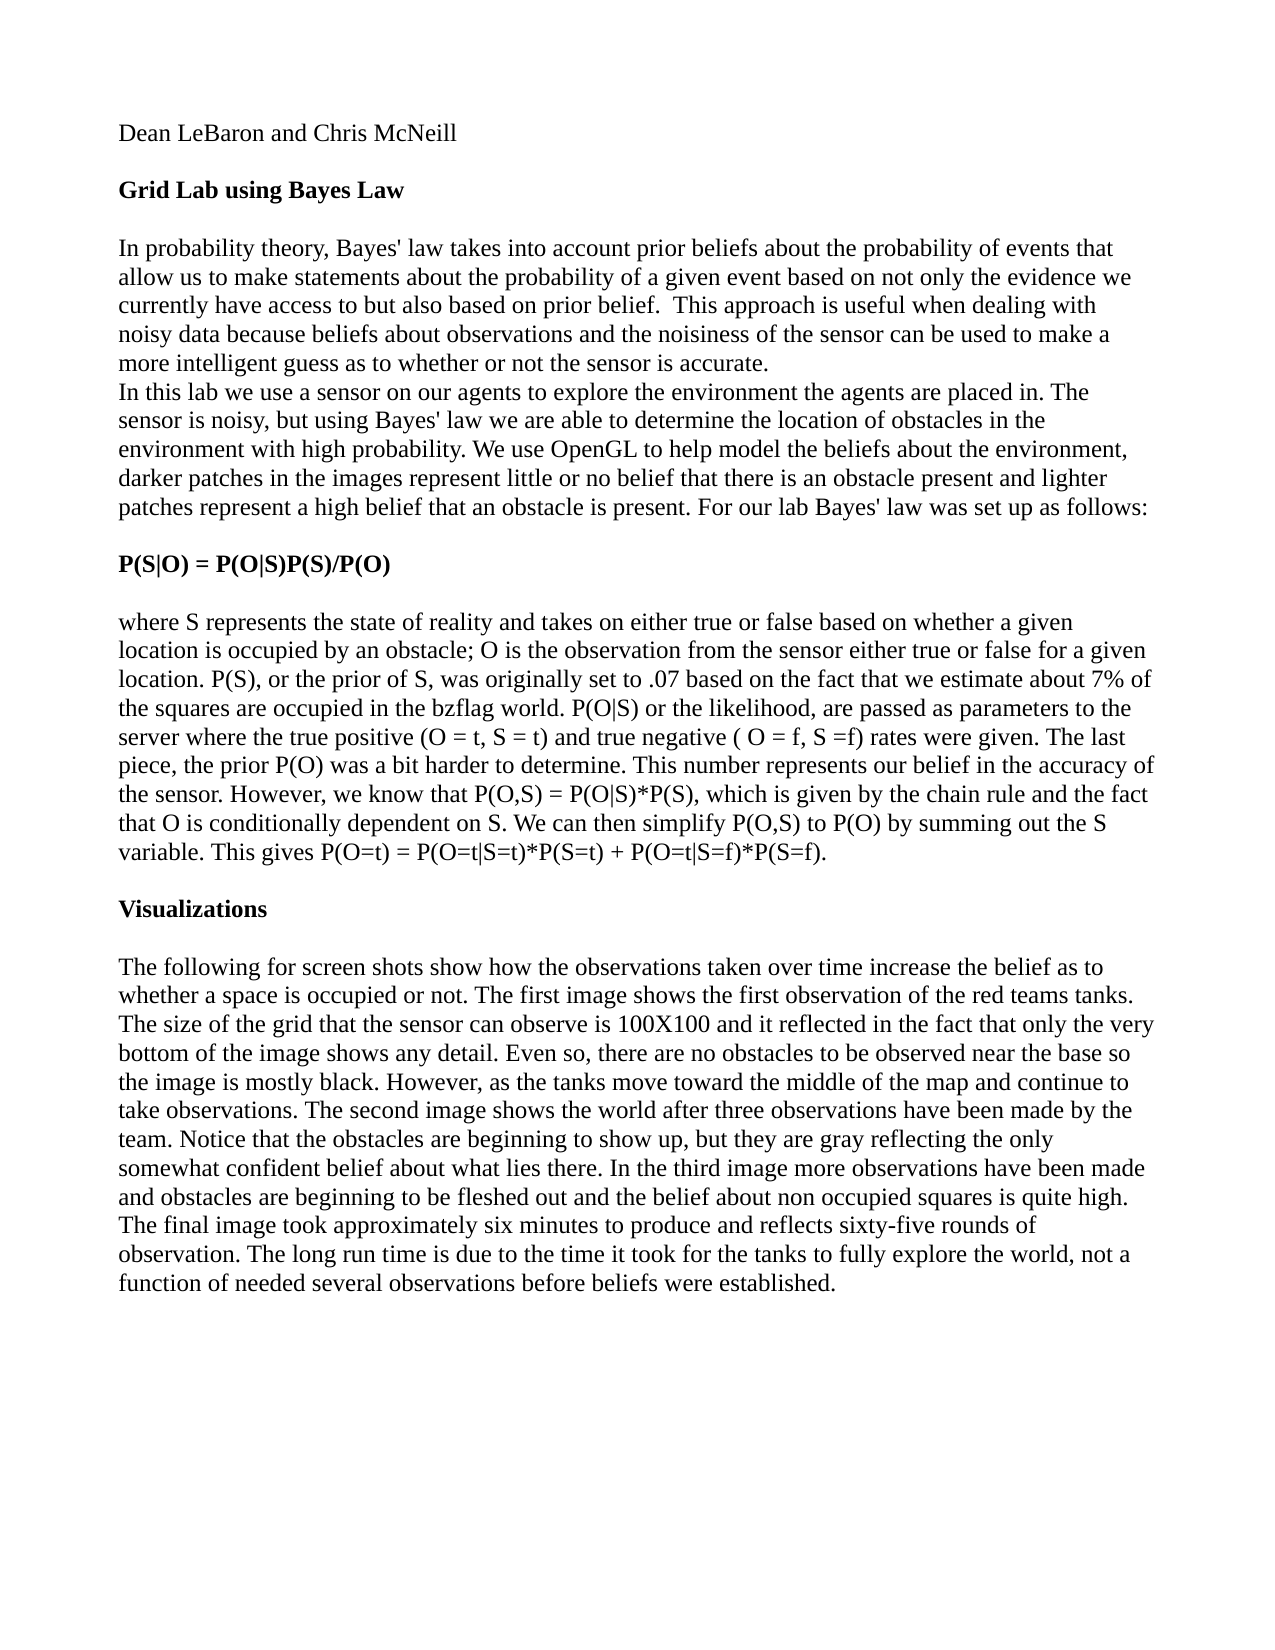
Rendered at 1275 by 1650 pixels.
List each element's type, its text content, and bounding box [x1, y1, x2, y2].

text Visualizations [118, 894, 1157, 923]
text where S represents the state of reality and takes on either true or false based on whether a given location is occupied by an obstacle; O is the observation from the sensor either true or false for a given location. P(S), or the prior of S, was originally set to .07 based on the fact that we estimate about 7% of the squares are occupied in the bzflag world. P(O|S) or the likelihood, are passed as parameters to the server where the true positive (O = t, S = t) and true negative ( O = f, S =f) rates were given. The last piece, the prior P(O) was a bit harder to determine. This number represents our belief in the accuracy of the sensor. However, we know that P(O,S) = P(O|S)*P(S), which is given by the chain rule and the fact that O is conditionally dependent on S. We can then simplify P(O,S) to P(O) by summing out the S variable. This gives P(O=t) = P(O=t|S=t)*P(S=t) + P(O=t|S=f)*P(S=f). [118, 607, 1157, 866]
text Dean LeBaron and Chris McNeill [118, 118, 1157, 147]
text P(S|O) = P(O|S)P(S)/P(O) [118, 549, 1157, 578]
text In this lab we use a sensor on our agents to explore the environment the agents are placed in. The sensor is noisy, but using Bayes' law we are able to determine the location of obstacles in the environment with high probability. We use OpenGL to help model the beliefs about the environment, darker patches in the images represent little or no belief that there is an obstacle present and lighter patches represent a high belief that an obstacle is present. For our lab Bayes' law was set up as follows: [118, 377, 1157, 521]
text Grid Lab using Bayes Law [118, 176, 1157, 204]
text The following for screen shots show how the observations taken over time increase the belief as to whether a space is occupied or not. The first image shows the first observation of the red teams tanks. The size of the grid that the sensor can observe is 100X100 and it reflected in the fact that only the very bottom of the image shows any detail. Even so, there are no obstacles to be observed near the base so the image is mostly black. However, as the tanks move toward the middle of the map and continue to take observations. The second image shows the world after three observations have been made by the team. Notice that the obstacles are beginning to show up, but they are gray reflecting the only somewhat confident belief about what lies there. In the third image more observations have been made and obstacles are beginning to be fleshed out and the belief about non occupied squares is quite high. The final image took approximately six minutes to produce and reflects sixty-five rounds of observation. The long run time is due to the time it took for the tanks to fully explore the world, not a function of needed several observations before beliefs were established. [118, 952, 1157, 1297]
text In probability theory, Bayes' law takes into account prior beliefs about the probability of events that allow us to make statements about the probability of a given event based on not only the evidence we currently have access to but also based on prior belief. This approach is useful when dealing with noisy data because beliefs about observations and the noisiness of the sensor can be used to make a more intelligent guess as to whether or not the sensor is accurate. [118, 233, 1157, 377]
